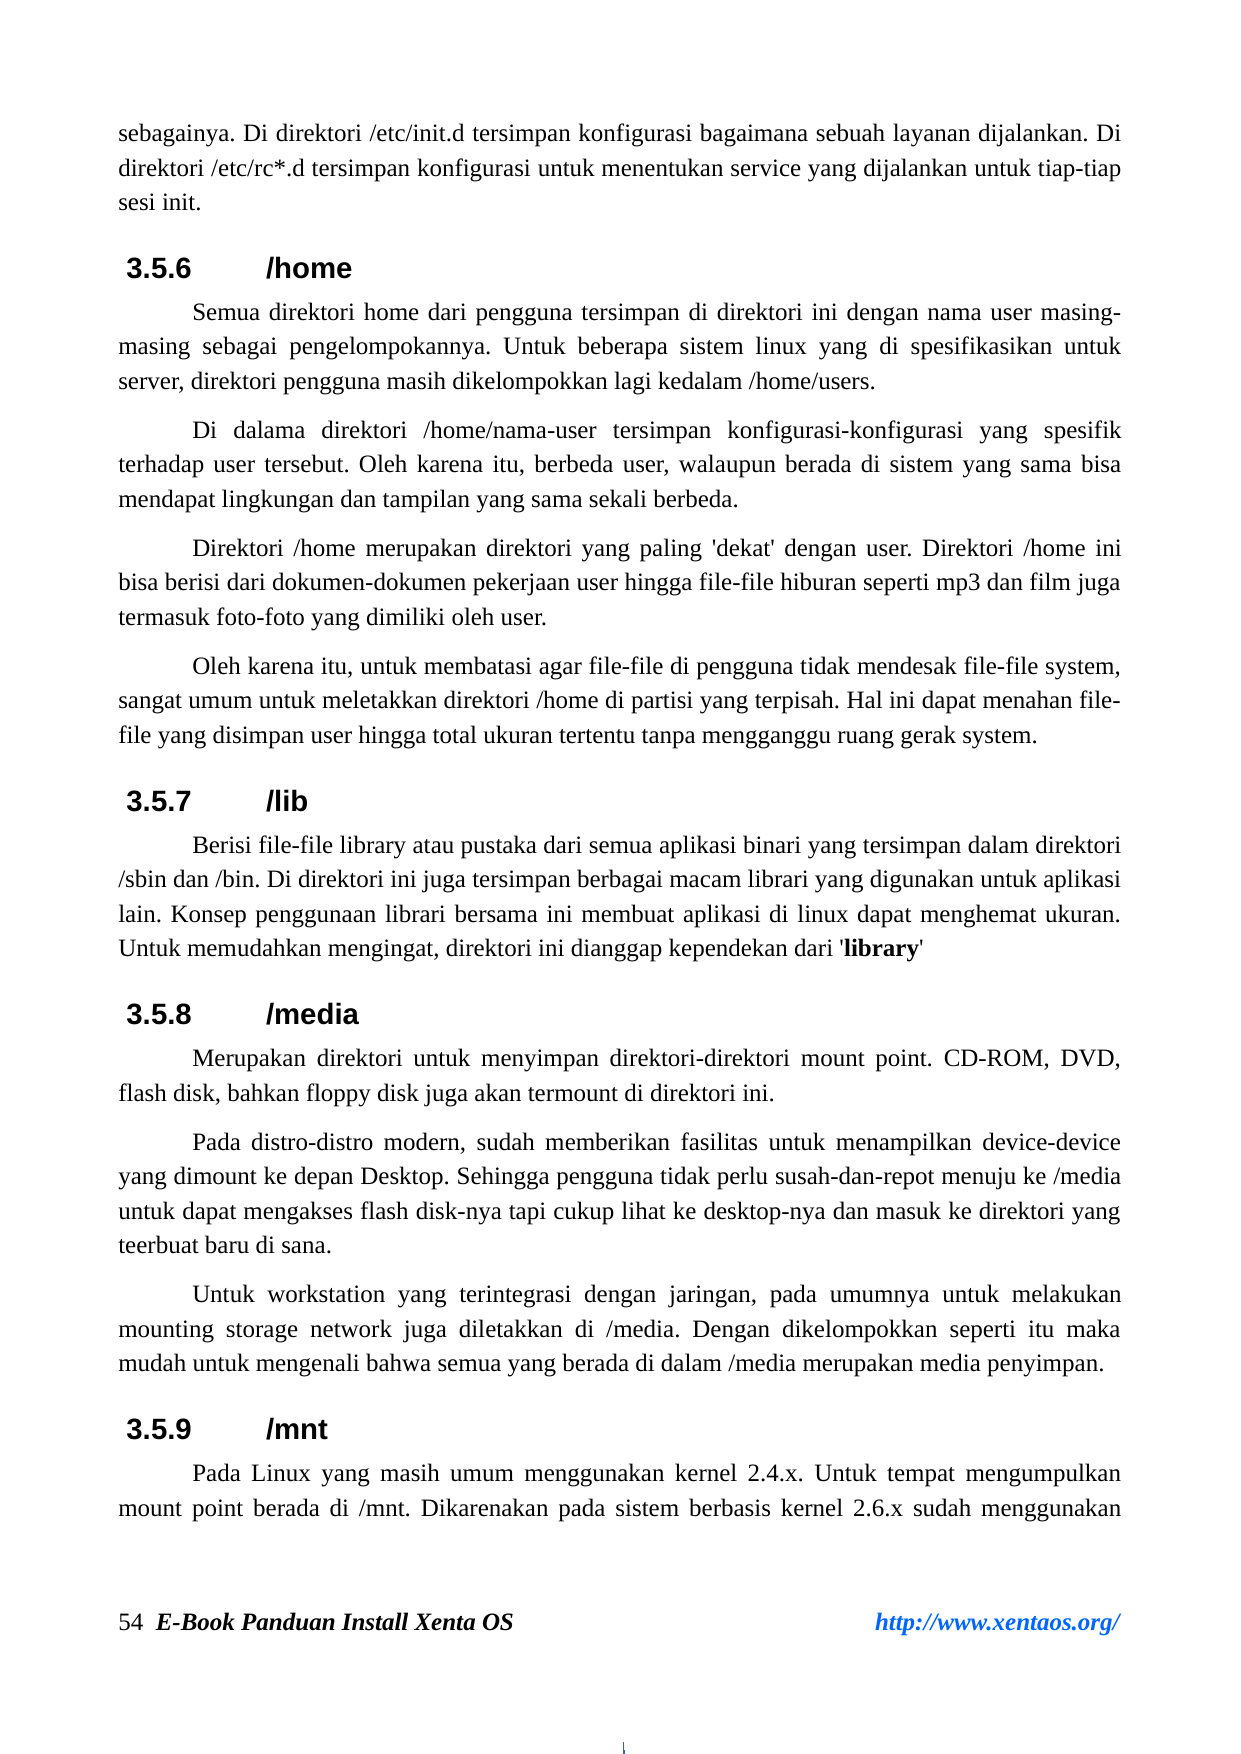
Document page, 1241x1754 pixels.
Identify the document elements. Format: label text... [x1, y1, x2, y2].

subtitle /home [118, 251, 1122, 284]
text Direktori /home merupakan direktori yang paling 'dekat' dengan user. Direktori /home ini bisa berisi dari dokumen-dokumen pekerjaan user hingga file-file hiburan seperti mp3 dan film juga termasuk foto-foto yang dimiliki oleh user. [118, 533, 1122, 631]
text Berisi file-file library atau pustaka dari semua aplikasi binari yang tersimpan dalam direktori /sbin dan /bin. Di direktori ini juga tersimpan berbagai macam librari yang digunakan untuk aplikasi lain. Konsep penggunaan librari bersama ini membuat aplikasi di linux dapat menghemat ukuran. Untuk memudahkan mengingat, direktori ini dianggap kependekan dari 'library' [118, 830, 1122, 962]
text Pada Linux yang masih umum menggunakan kernel 2.4.x. Untuk tempat mengumpulkan mount point berada di /mnt. Dikarenakan pada sistem berbasis kernel 2.6.x sudah menggunakan [118, 1458, 1122, 1521]
subtitle /mnt [118, 1412, 1122, 1446]
subtitle /media [118, 997, 1122, 1031]
text Merupakan direktori untuk menyimpan direktori-direktori mount point. CD-ROM, DVD, flash disk, bahkan floppy disk juga akan termount di direktori ini. [118, 1043, 1122, 1106]
text Di dalama direktori /home/nama-user tersimpan konfigurasi-konfigurasi yang spesifik terhadap user tersebut. Oleh karena itu, berbeda user, walaupun berada di sistem yang sama bisa mendapat lingkungan dan tampilan yang sama sekali berbeda. [118, 415, 1122, 513]
subtitle /lib [118, 784, 1122, 817]
text Pada distro-distro modern, sudah memberikan fasilitas untuk menampilkan device-device yang dimount ke depan Desktop. Sehingga pengguna tidak perlu susah-dan-repot menuju ke /media untuk dapat mengakses flash disk-nya tapi cukup lihat ke desktop-nya dan masuk ke direktori yang teerbuat baru di sana. [118, 1127, 1122, 1259]
text sebagainya. Di direktori /etc/init.d tersimpan konfigurasi bagaimana sebuah layanan dijalankan. Di direktori /etc/rc*.d tersimpan konfigurasi untuk menentukan service yang dijalankan untuk tiap-tiap sesi init. [118, 118, 1122, 216]
text Oleh karena itu, untuk membatasi agar file-file di pengguna tidak mendesak file-file system, sangat umum untuk meletakkan direktori /home di partisi yang terpisah. Hal ini dapat menahan file-file yang disimpan user hingga total ukuran tertentu tanpa mengganggu ruang gerak system. [118, 651, 1122, 749]
text Untuk workstation yang terintegrasi dengan jaringan, pada umumnya untuk melakukan mounting storage network juga diletakkan di /media. Dengan dikelompokkan seperti itu maka mudah untuk mengenali bahwa semua yang berada di dalam /media merupakan media penyimpan. [118, 1279, 1122, 1377]
text Semua direktori home dari pengguna tersimpan di direktori ini dengan nama user masing-masing sebagai pengelompokannya. Untuk beberapa sistem linux yang di spesifikasikan untuk server, direktori pengguna masih dikelompokkan lagi kedalam /home/users. [118, 297, 1122, 395]
